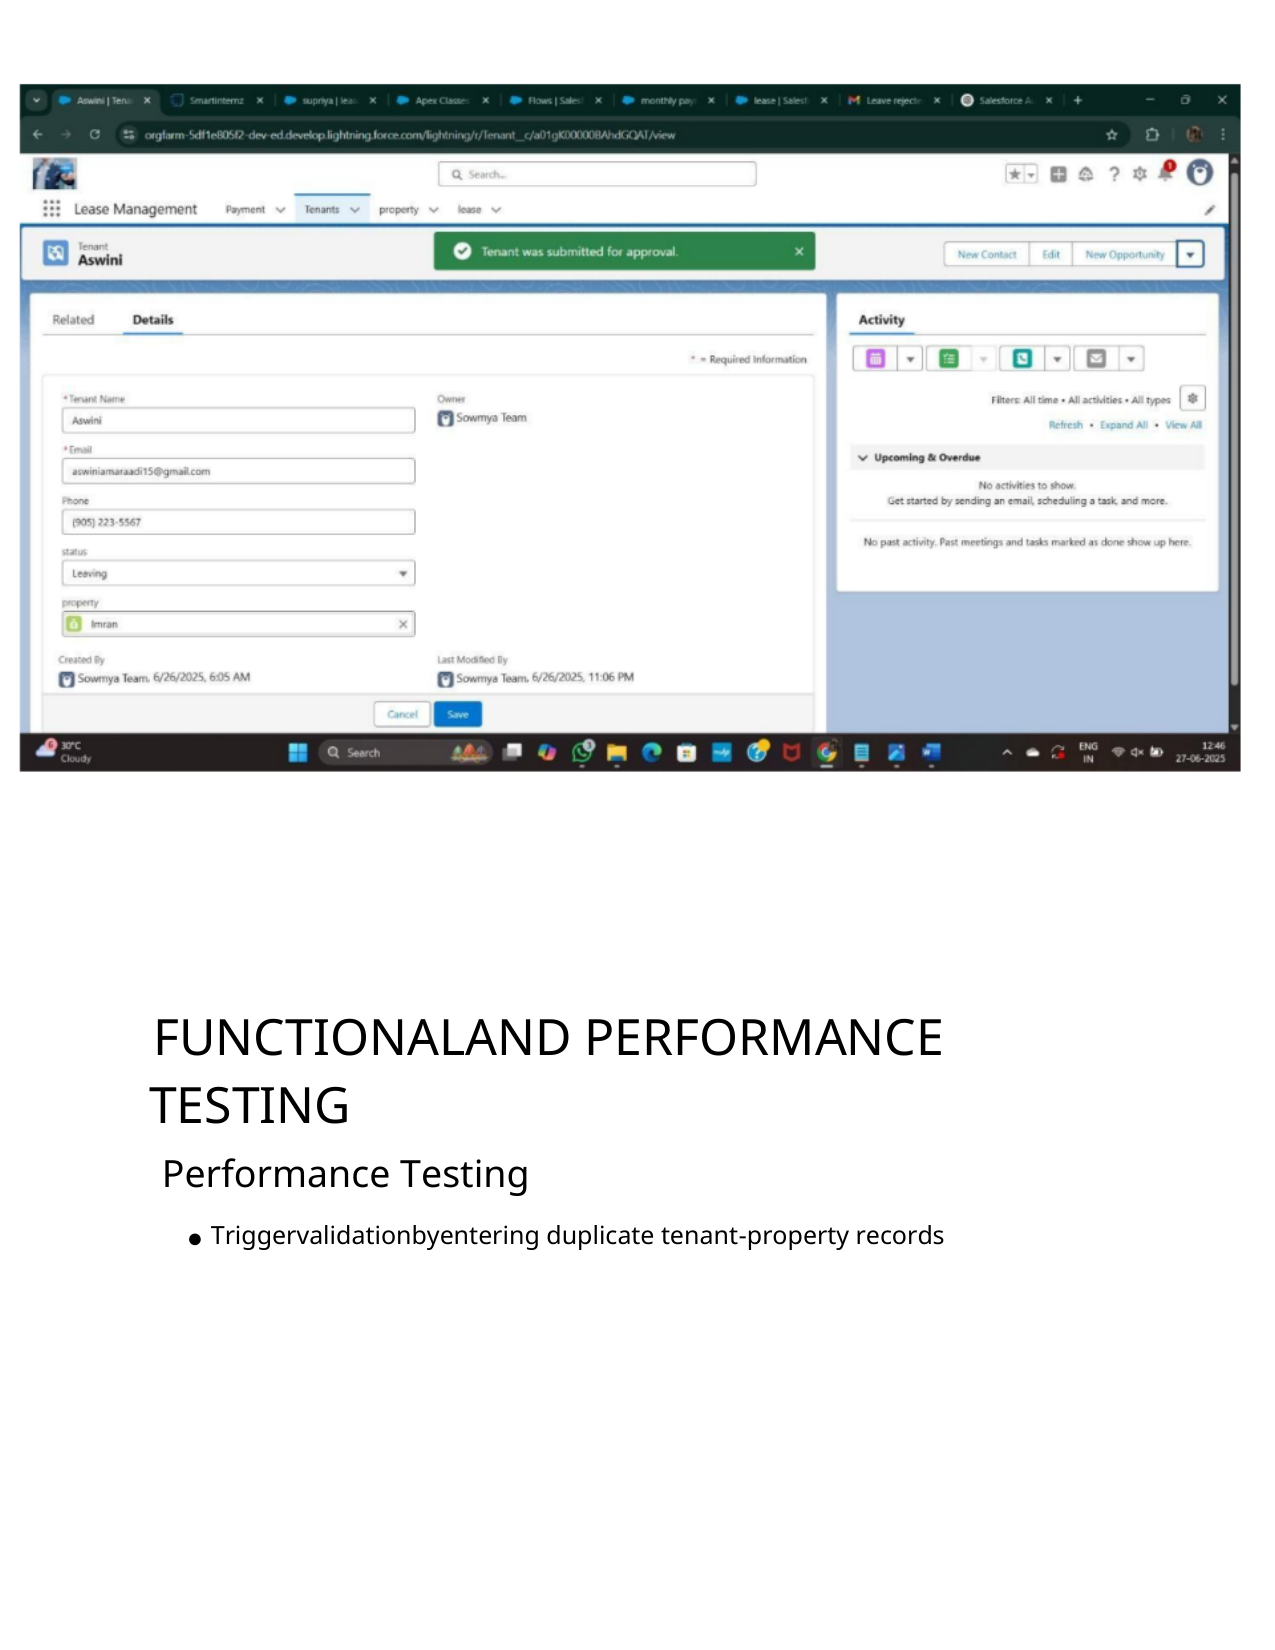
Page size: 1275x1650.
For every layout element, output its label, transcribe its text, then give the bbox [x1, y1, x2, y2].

text Performance Testing [162, 1147, 1266, 1198]
text FUNCTIONALAND PERFORMANCE TESTING [149, 1002, 952, 1138]
text ● Triggervalidationbyentering duplicate tenant-property records [187, 1206, 1266, 1254]
